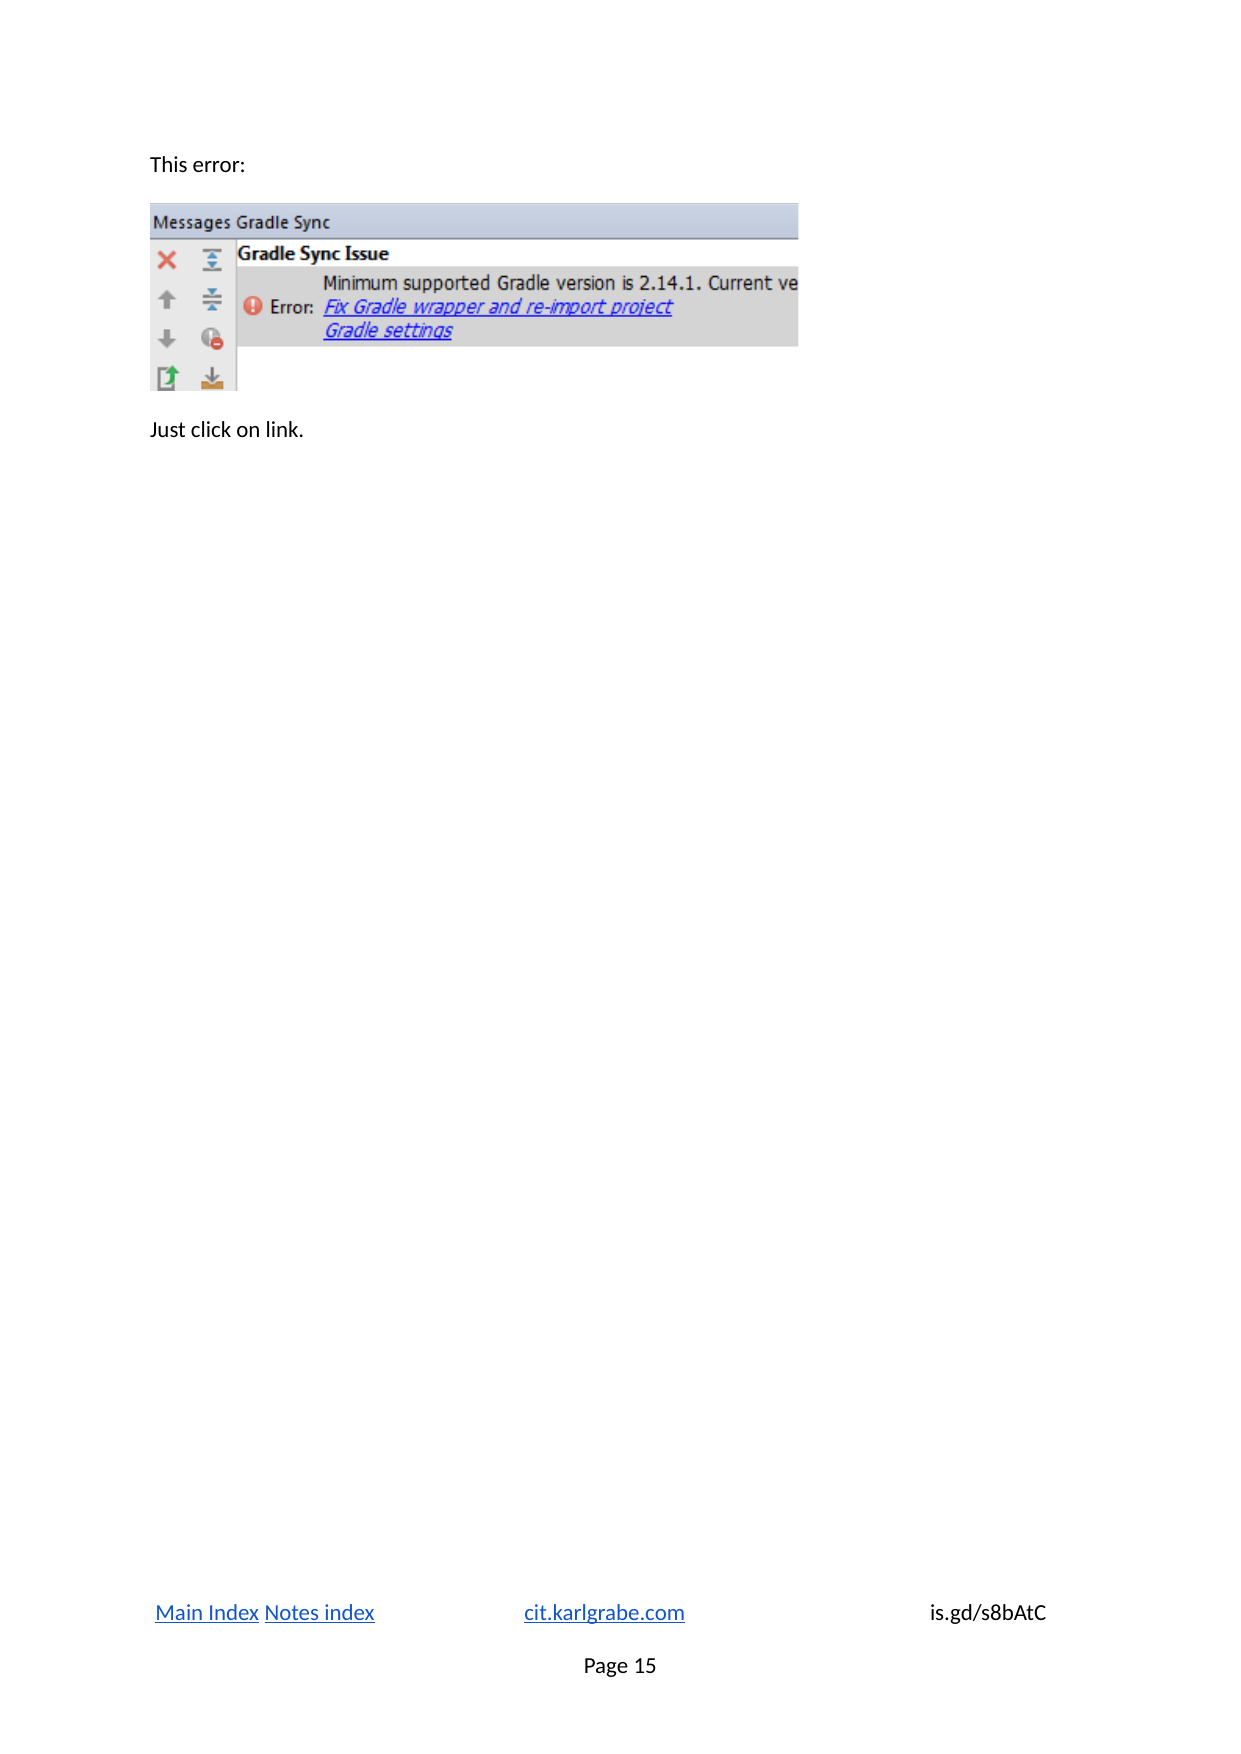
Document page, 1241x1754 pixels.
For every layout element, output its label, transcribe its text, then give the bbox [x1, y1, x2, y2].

picture [150, 203, 799, 391]
text Just click on link. [150, 416, 1090, 443]
text This error: [150, 150, 1090, 178]
